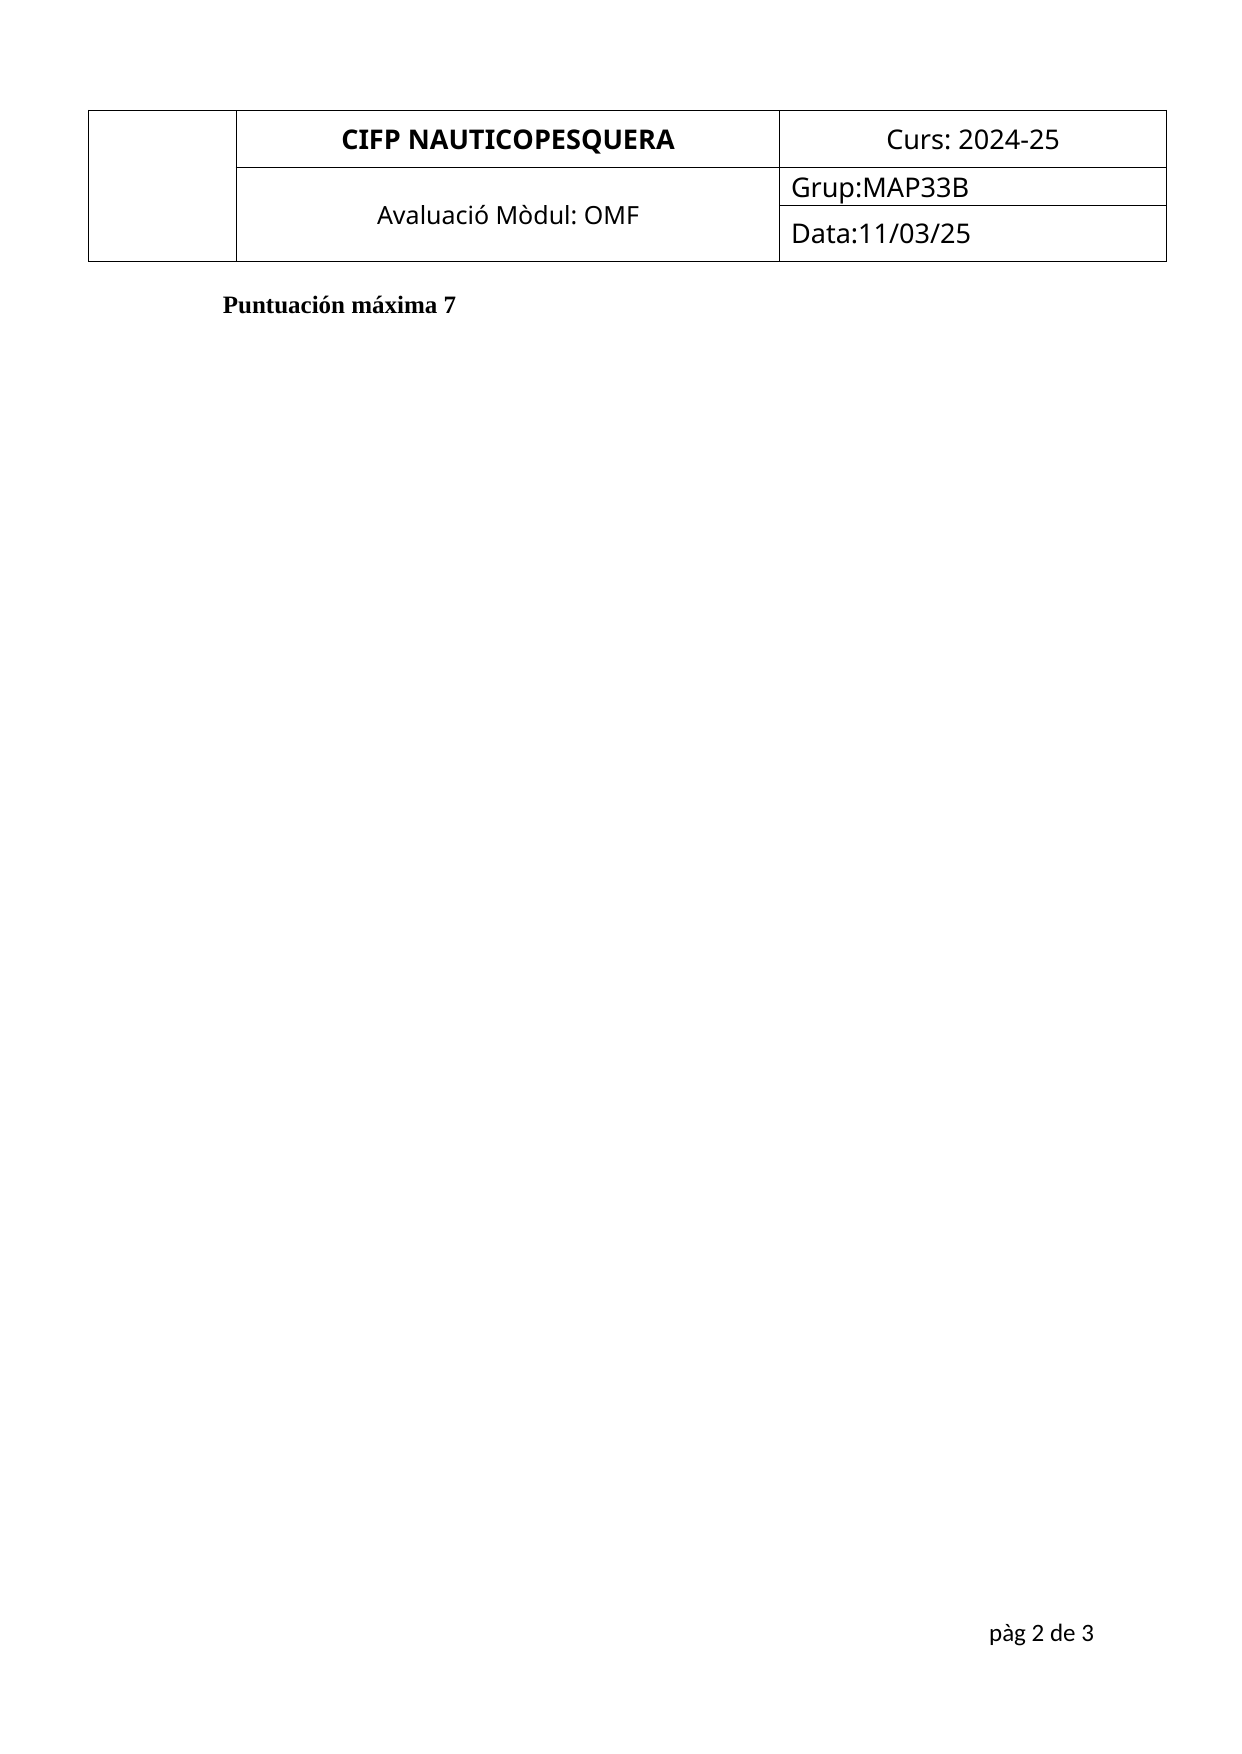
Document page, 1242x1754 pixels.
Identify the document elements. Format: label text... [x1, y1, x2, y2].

list Puntuación máxima 7 [185, 290, 1094, 319]
